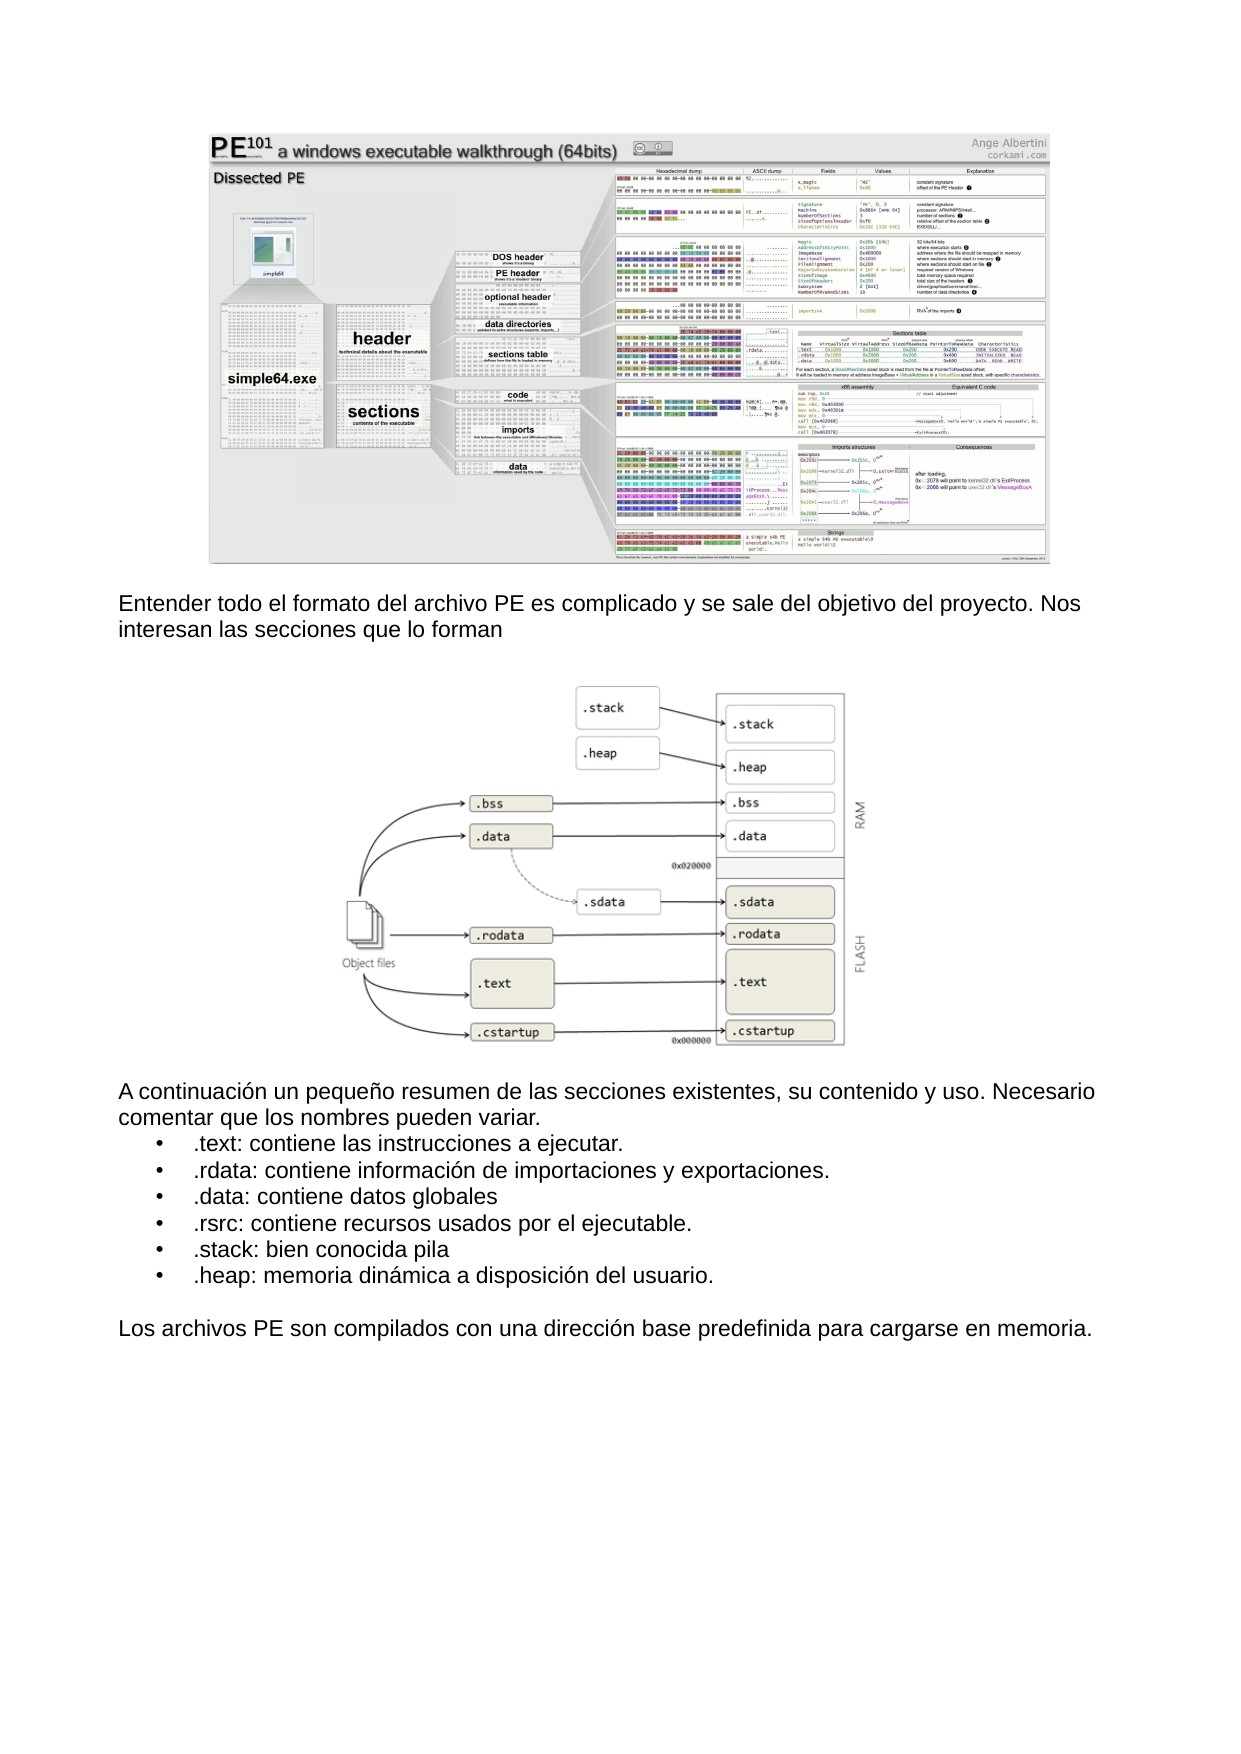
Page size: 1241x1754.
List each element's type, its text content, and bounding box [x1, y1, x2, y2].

text Los archivos PE son compilados con una dirección base predefinida para cargarse en memoria. [118, 1315, 1122, 1341]
list .heap: memoria dinámica a disposición del usuario. [156, 1262, 1122, 1288]
picture [328, 686, 875, 1052]
list .data: contiene datos globales [156, 1183, 1122, 1209]
picture [208, 132, 1050, 564]
text A continuación un pequeño resumen de las secciones existentes, su contenido y uso. Necesario comentar que los nombres pueden variar. [118, 1078, 1122, 1130]
list .stack: bien conocida pila [156, 1236, 1122, 1262]
list .rsrc: contiene recursos usados por el ejecutable. [156, 1209, 1122, 1236]
list .rdata: contiene información de importaciones y exportaciones. [156, 1157, 1122, 1183]
list .text: contiene las instrucciones a ejecutar. [156, 1130, 1122, 1157]
text Entender todo el formato del archivo PE es complicado y se sale del objetivo del proyecto. Nos interesan las secciones que lo forman [118, 590, 1122, 643]
